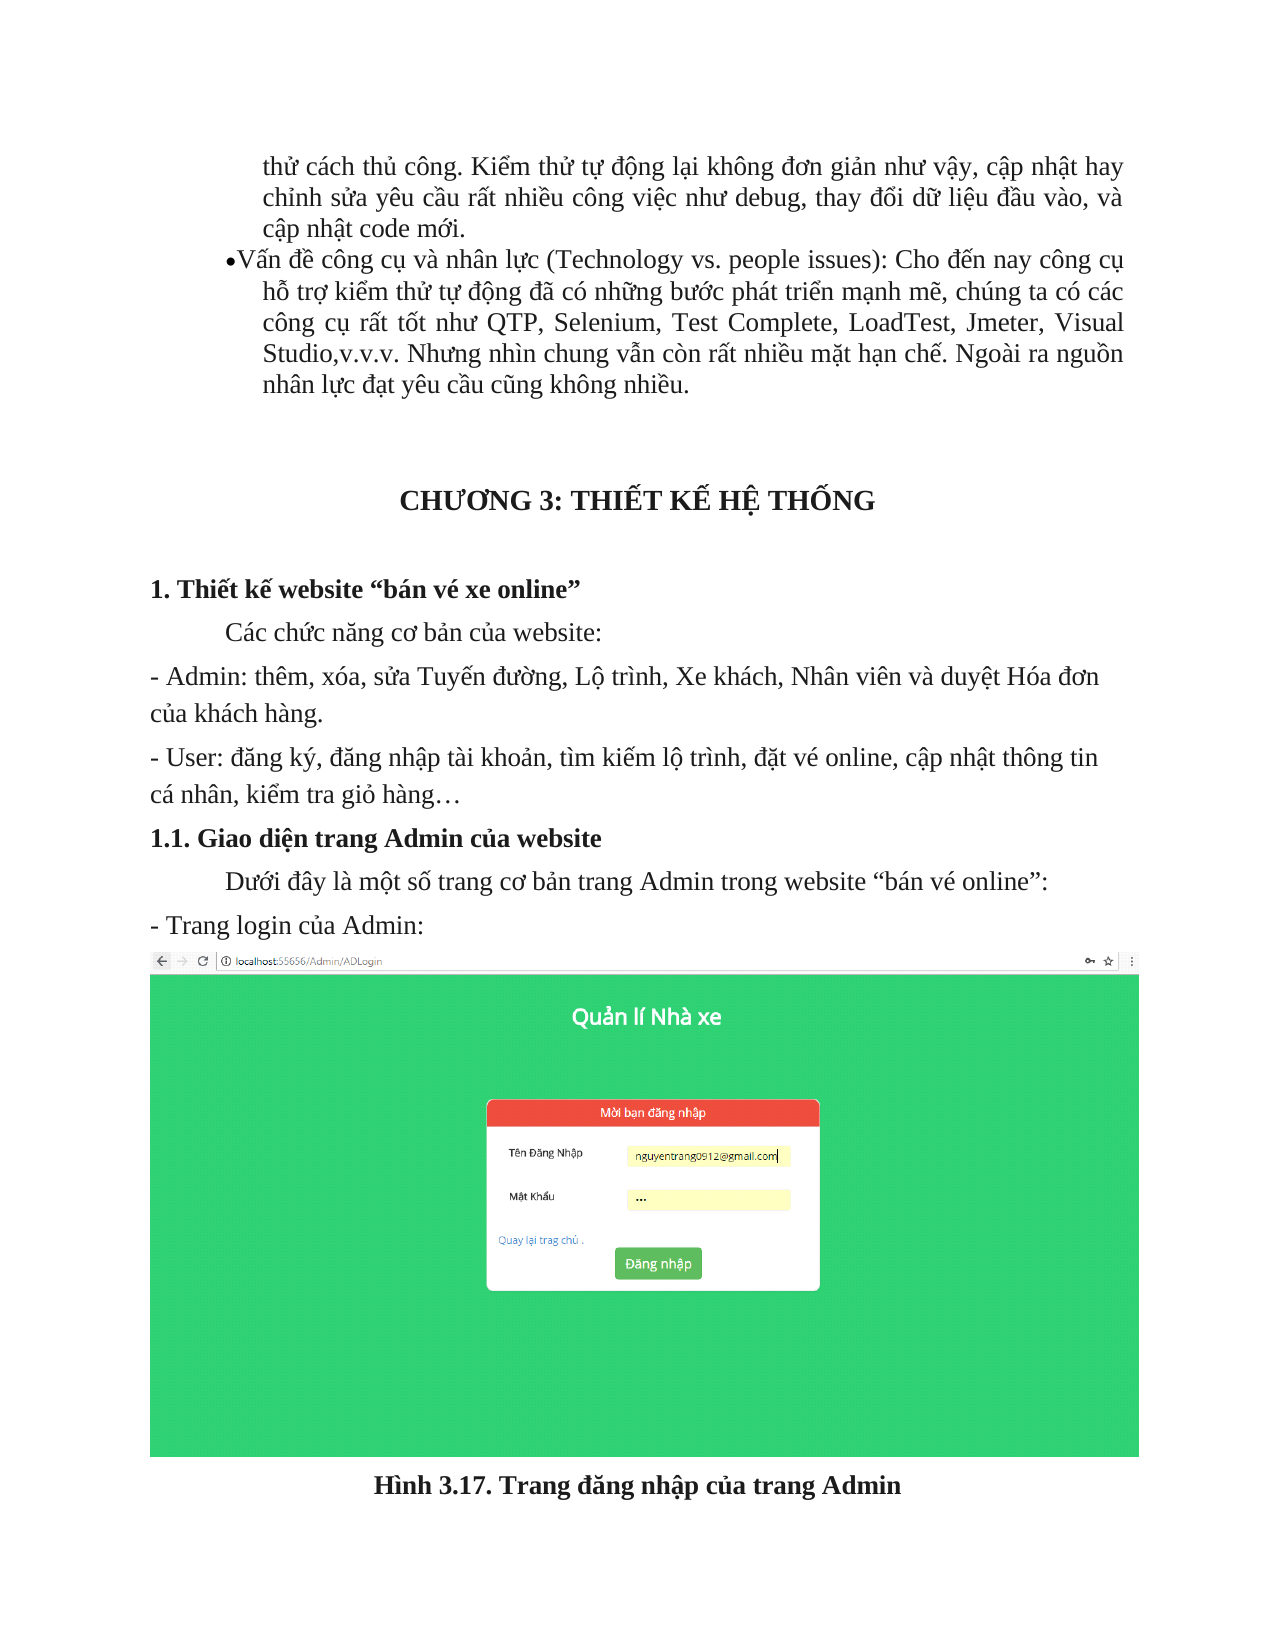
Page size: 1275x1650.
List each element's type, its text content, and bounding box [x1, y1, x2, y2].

list thử cách thủ công. Kiểm thử tự động lại không đơn giản như vậy, cập nhật hay chỉnh sửa yêu cầu rất nhiều công việc như debug, thay đổi dữ liệu đầu vào, và cập nhật code mới. [225, 150, 1125, 243]
text - Admin: thêm, xóa, sửa Tuyến đường, Lộ trình, Xe khách, Nhân viên và duyệt Hóa đơn của khách hàng. [150, 660, 1125, 728]
text Dưới đây là một số trang cơ bản trang Admin trong website “bán vé online”: [150, 865, 1125, 896]
text 1.1. Giao diện trang Admin của website [150, 822, 1125, 853]
text 1. Thiết kế website “bán vé xe online” [150, 573, 1125, 604]
text - User: đăng ký, đăng nhập tài khoản, tìm kiếm lộ trình, đặt vé online, cập nhật thông tin cá nhân, kiểm tra giỏ hàng… [150, 741, 1125, 809]
text CHƯƠNG 3: THIẾT KẾ HỆ THỐNG [150, 483, 1125, 517]
text - Trang login của Admin: [150, 909, 1125, 940]
text Các chức năng cơ bản của website: [150, 617, 1125, 648]
text Hình 3.17. Trang đăng nhập của trang Admin [150, 1469, 1125, 1500]
list Vấn đề công cụ và nhân lực (Technology vs. people issues): Cho đến nay công cụ hỗ trợ kiểm thử tự động đã có những bước phát triển mạnh mẽ, chúng ta có các công cụ rất tốt như QTP, Selenium, Test Complete, LoadTest, Jmeter, Visual Studio,v.v.v. Nhưng nhìn chung vẫn còn rất nhiều mặt hạn chế. Ngoài ra nguồn nhân lực đạt yêu cầu cũng không nhiều. [225, 243, 1125, 399]
